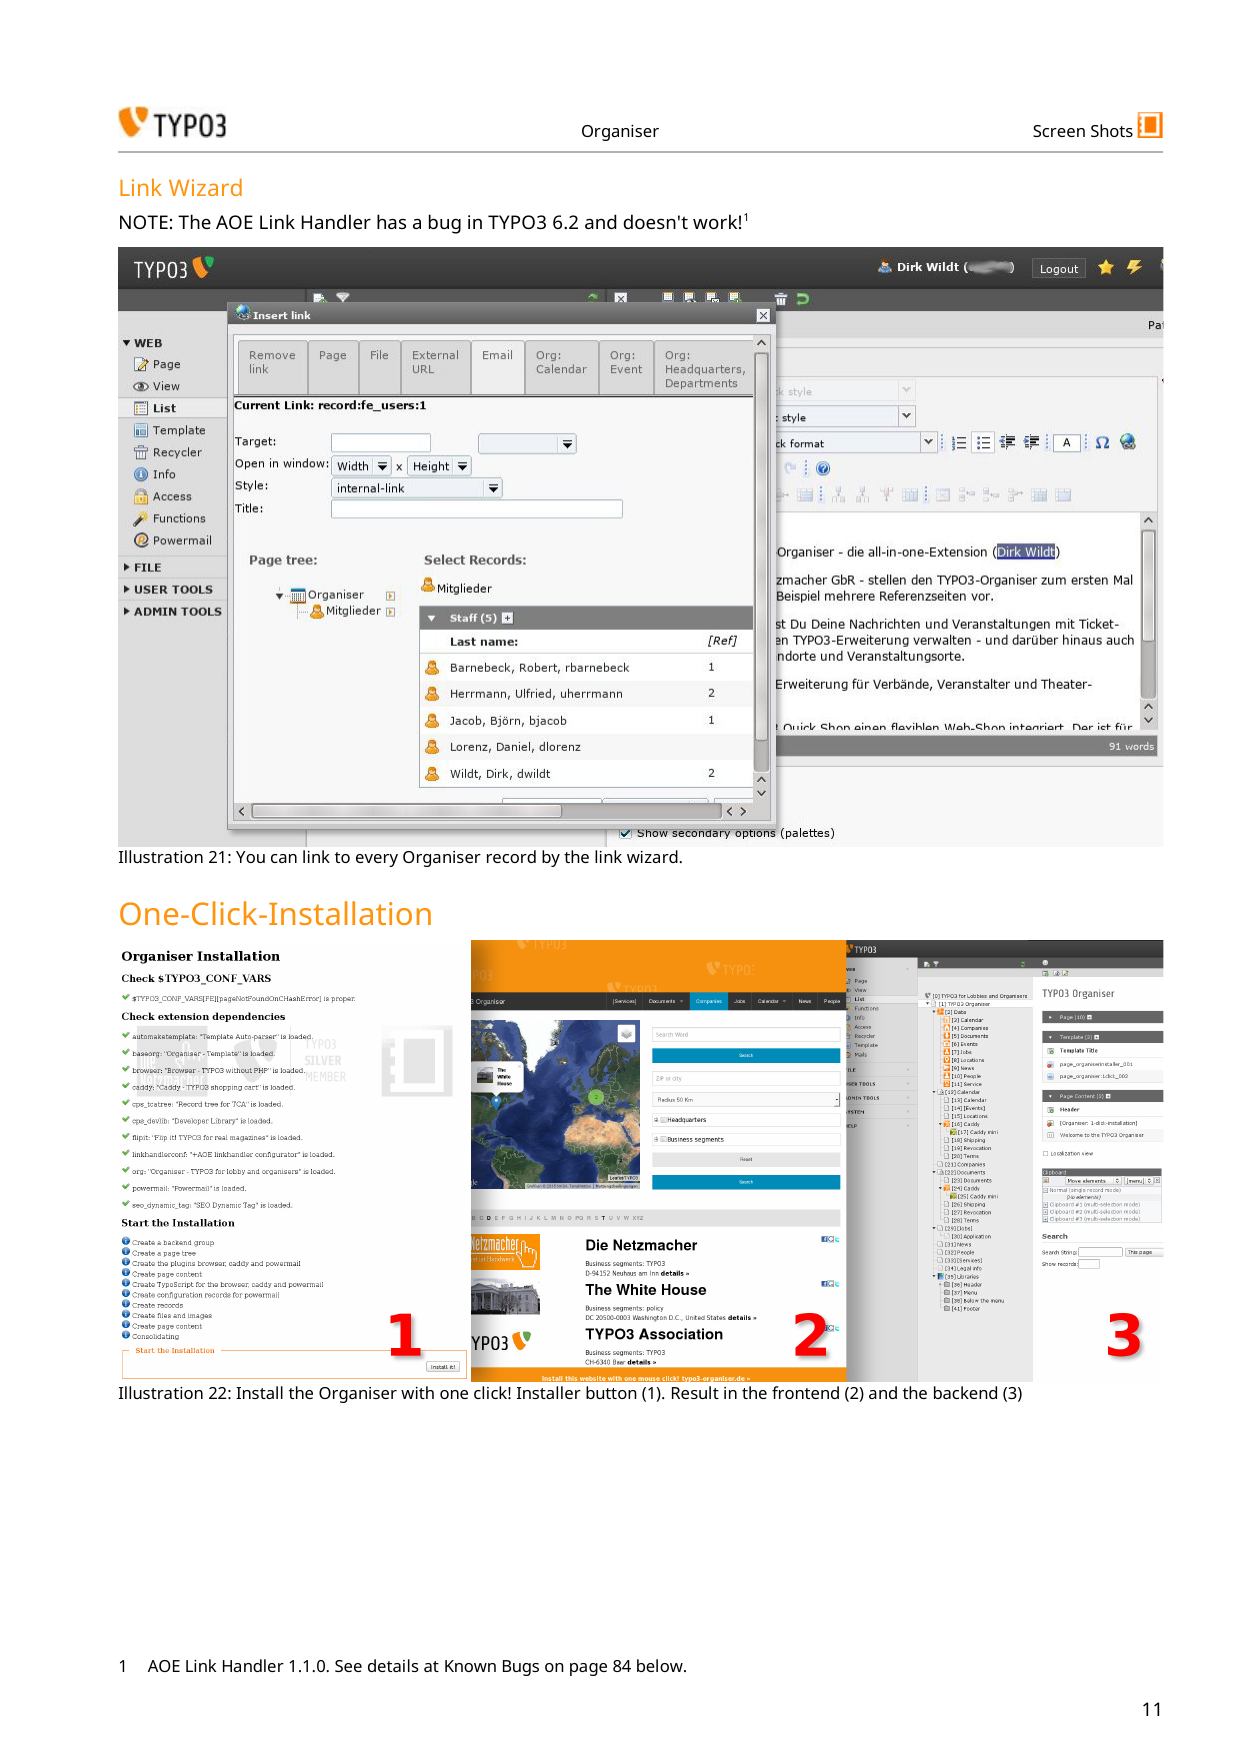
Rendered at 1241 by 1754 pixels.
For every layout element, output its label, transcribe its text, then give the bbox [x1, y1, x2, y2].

picture [118, 106, 227, 138]
text NOTE: The AOE Link Handler has a bug in TYPO3 6.2 and doesn't work! [118, 209, 1163, 235]
picture [118, 940, 1164, 1382]
text Illustration 22: Install the Organiser with one click! Installer button (1). Result in the frontend (2) and the backend (3) [118, 1382, 1163, 1404]
subtitle Link Wizard [118, 172, 1163, 203]
picture [118, 247, 1164, 847]
text AOE Link Handler 1.1.0. See details at Known Bugs on page 75 below. [118, 1655, 1163, 1678]
subtitle One-Click-Installation [118, 892, 1163, 935]
picture [1137, 112, 1163, 138]
text Illustration 21: You can link to every Organiser record by the link wizard. [118, 847, 1163, 869]
